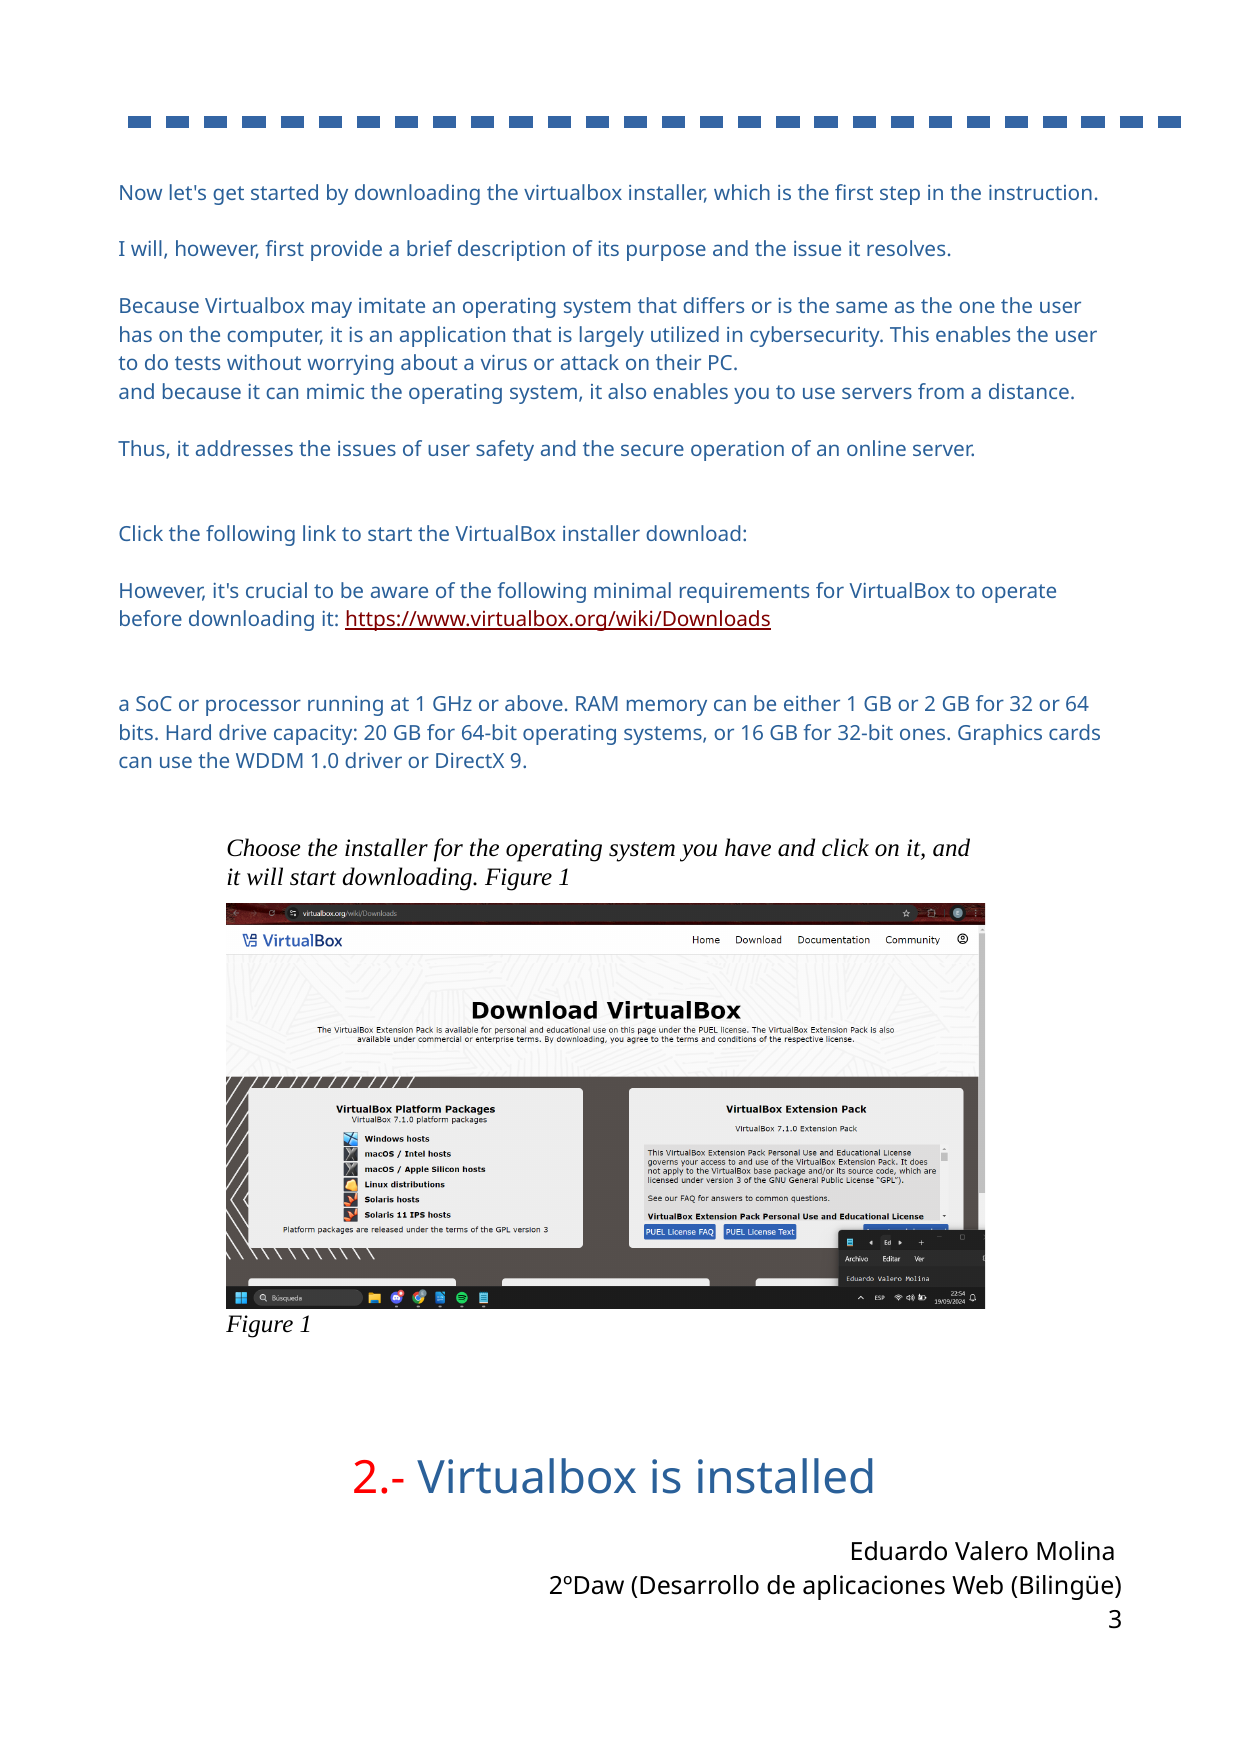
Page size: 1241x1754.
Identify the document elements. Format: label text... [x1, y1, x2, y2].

text Choose the installer for the operating system you have and click on it, and it will start downloading. Figure 1 [226, 833, 985, 903]
text Click the following link to start the VirtualBox installer download: However, it's crucial to be aware of the following minimal requirements for VirtualBox to operate before downloading it: https://www.virtualbox.org/wiki/Downloads [118, 519, 1122, 633]
picture [226, 903, 986, 1309]
text Figure 1 [226, 1309, 985, 1338]
text 2.- Virtualbox is installed [118, 1445, 1122, 1507]
text Now let's get started by downloading the virtualbox installer, which is the first step in the instruction. I will, however, first provide a brief description of its purpose and the issue it resolves. Because Virtualbox may imitate an operating system that differs or is the same as the one the user has on the computer, it is an application that is largely utilized in cybersecurity. This enables the user to do tests without worrying about a virus or attack on their PC. and because it can mimic the operating system, it also enables you to use servers from a distance. Thus, it addresses the issues of user safety and the secure operation of an online server. [118, 178, 1122, 462]
text a SoC or processor running at 1 GHz or above. RAM memory can be either 1 GB or 2 GB for 32 or 64 bits. Hard drive capacity: 20 GB for 64-bit operating systems, or 16 GB for 32-bit ones. Graphics cards can use the WDDM 1.0 driver or DirectX 9. [118, 633, 1122, 803]
